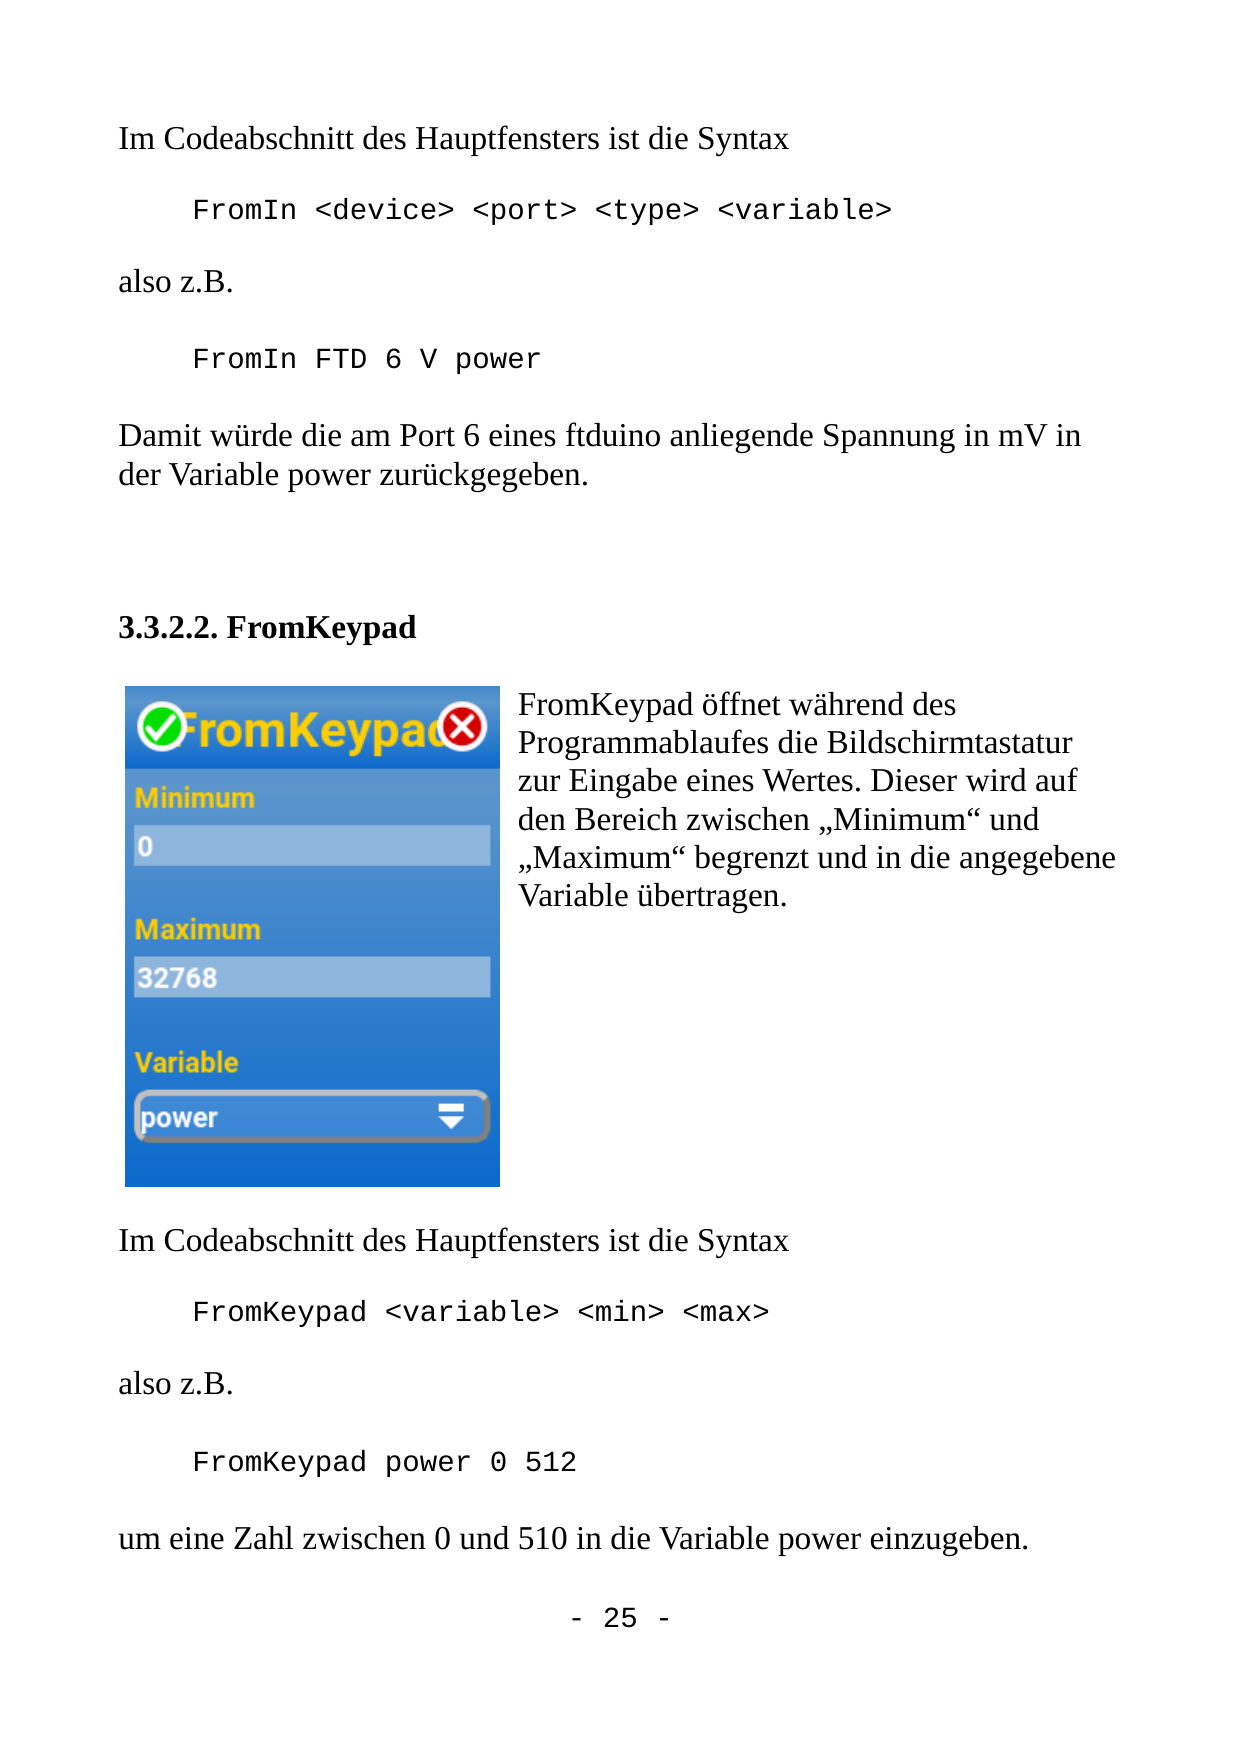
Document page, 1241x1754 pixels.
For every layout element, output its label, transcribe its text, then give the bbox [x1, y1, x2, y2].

text Damit würde die am Port 6 eines ftduino anliegende Spannung in mV in der Variable power zurückgegeben. [118, 416, 1122, 492]
text um eine Zahl zwischen 0 und 510 in die Variable power einzugeben. [118, 1518, 1122, 1557]
text FromKeypad öffnet während des Programmablaufes die Bildschirmtastatur zur Eingabe eines Wertes. Dieser wird auf den Bereich zwischen „Minimum“ und „Maximum“ begrenzt und in die angegebene Variable übertragen. [118, 684, 1122, 914]
text also z.B. [118, 1363, 1122, 1402]
text Im Codeabschnitt des Hauptfensters ist die Syntax [118, 118, 1122, 156]
text also z.B. [118, 261, 1122, 299]
text FromIn FTD 6 V power [118, 337, 1122, 377]
text FromKeypad <variable> <min> <max> [118, 1297, 1122, 1330]
text 3.3.2.2. FromKeypad [118, 607, 1122, 646]
text FromKeypad power 0 512 [118, 1440, 1122, 1480]
picture [125, 686, 500, 1187]
text FromIn <device> <port> <type> <variable> [118, 195, 1122, 228]
text Im Codeabschnitt des Hauptfensters ist die Syntax [118, 1221, 1122, 1259]
